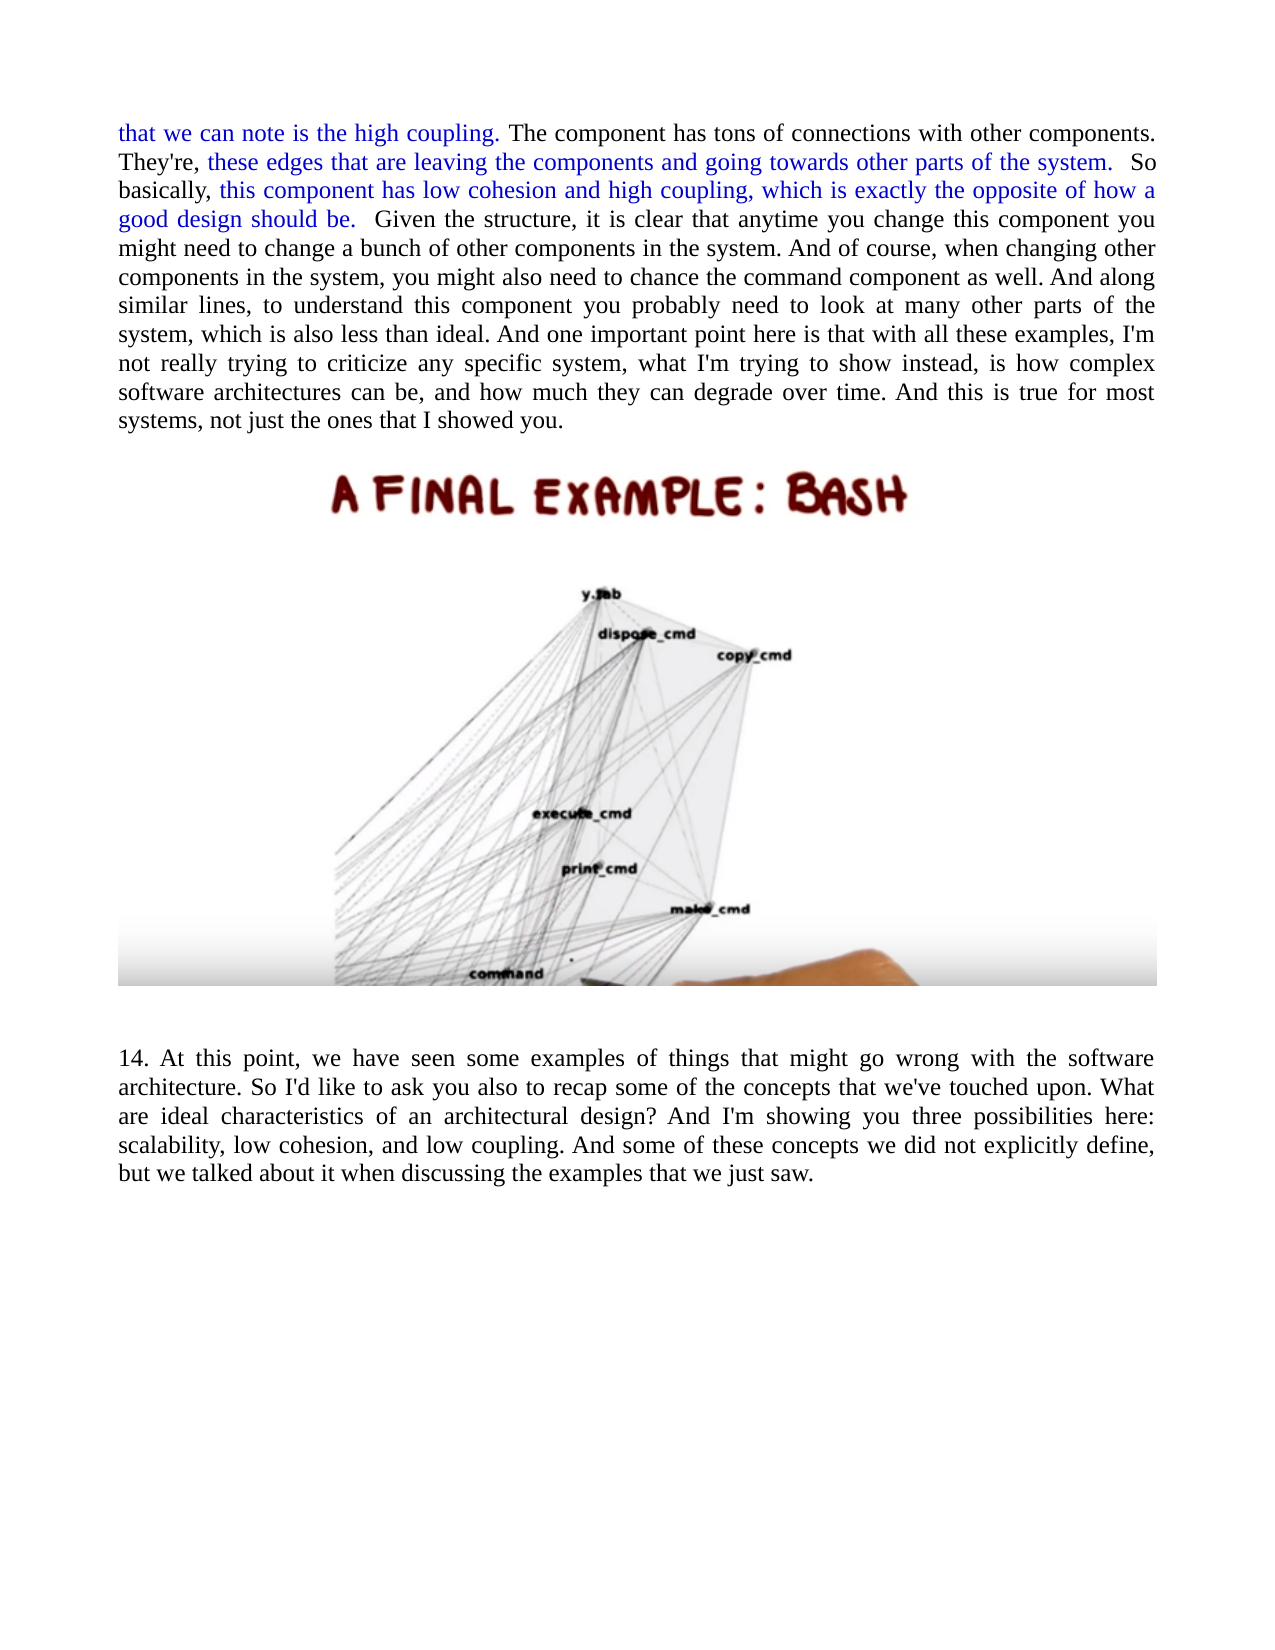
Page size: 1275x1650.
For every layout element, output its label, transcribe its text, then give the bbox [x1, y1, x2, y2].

text that we can note is the high coupling. The component has tons of connections with other components. They're, these edges that are leaving the components and going towards other parts of the system. So basically, this component has low cohesion and high coupling, which is exactly the opposite of how a good design should be. Given the structure, it is clear that anytime you change this component you might need to change a bunch of other components in the system. And of course, when changing other components in the system, you might also need to chance the command component as well. And along similar lines, to understand this component you probably need to look at many other parts of the system, which is also less than ideal. And one important point here is that with all these examples, I'm not really trying to criticize any specific system, what I'm trying to show instead, is how complex software architectures can be, and how much they can degrade over time. And this is true for most systems, not just the ones that I showed you. [118, 118, 1157, 434]
picture [118, 463, 1157, 986]
text 14. At this point, we have seen some examples of things that might go wrong with the software architecture. So I'd like to ask you also to recap some of the concepts that we've touched upon. What are ideal characteristics of an architectural design? And I'm showing you three possibilities here: scalability, low cohesion, and low coupling. And some of these concepts we did not explicitly define, but we talked about it when discussing the examples that we just saw. [118, 1043, 1157, 1187]
